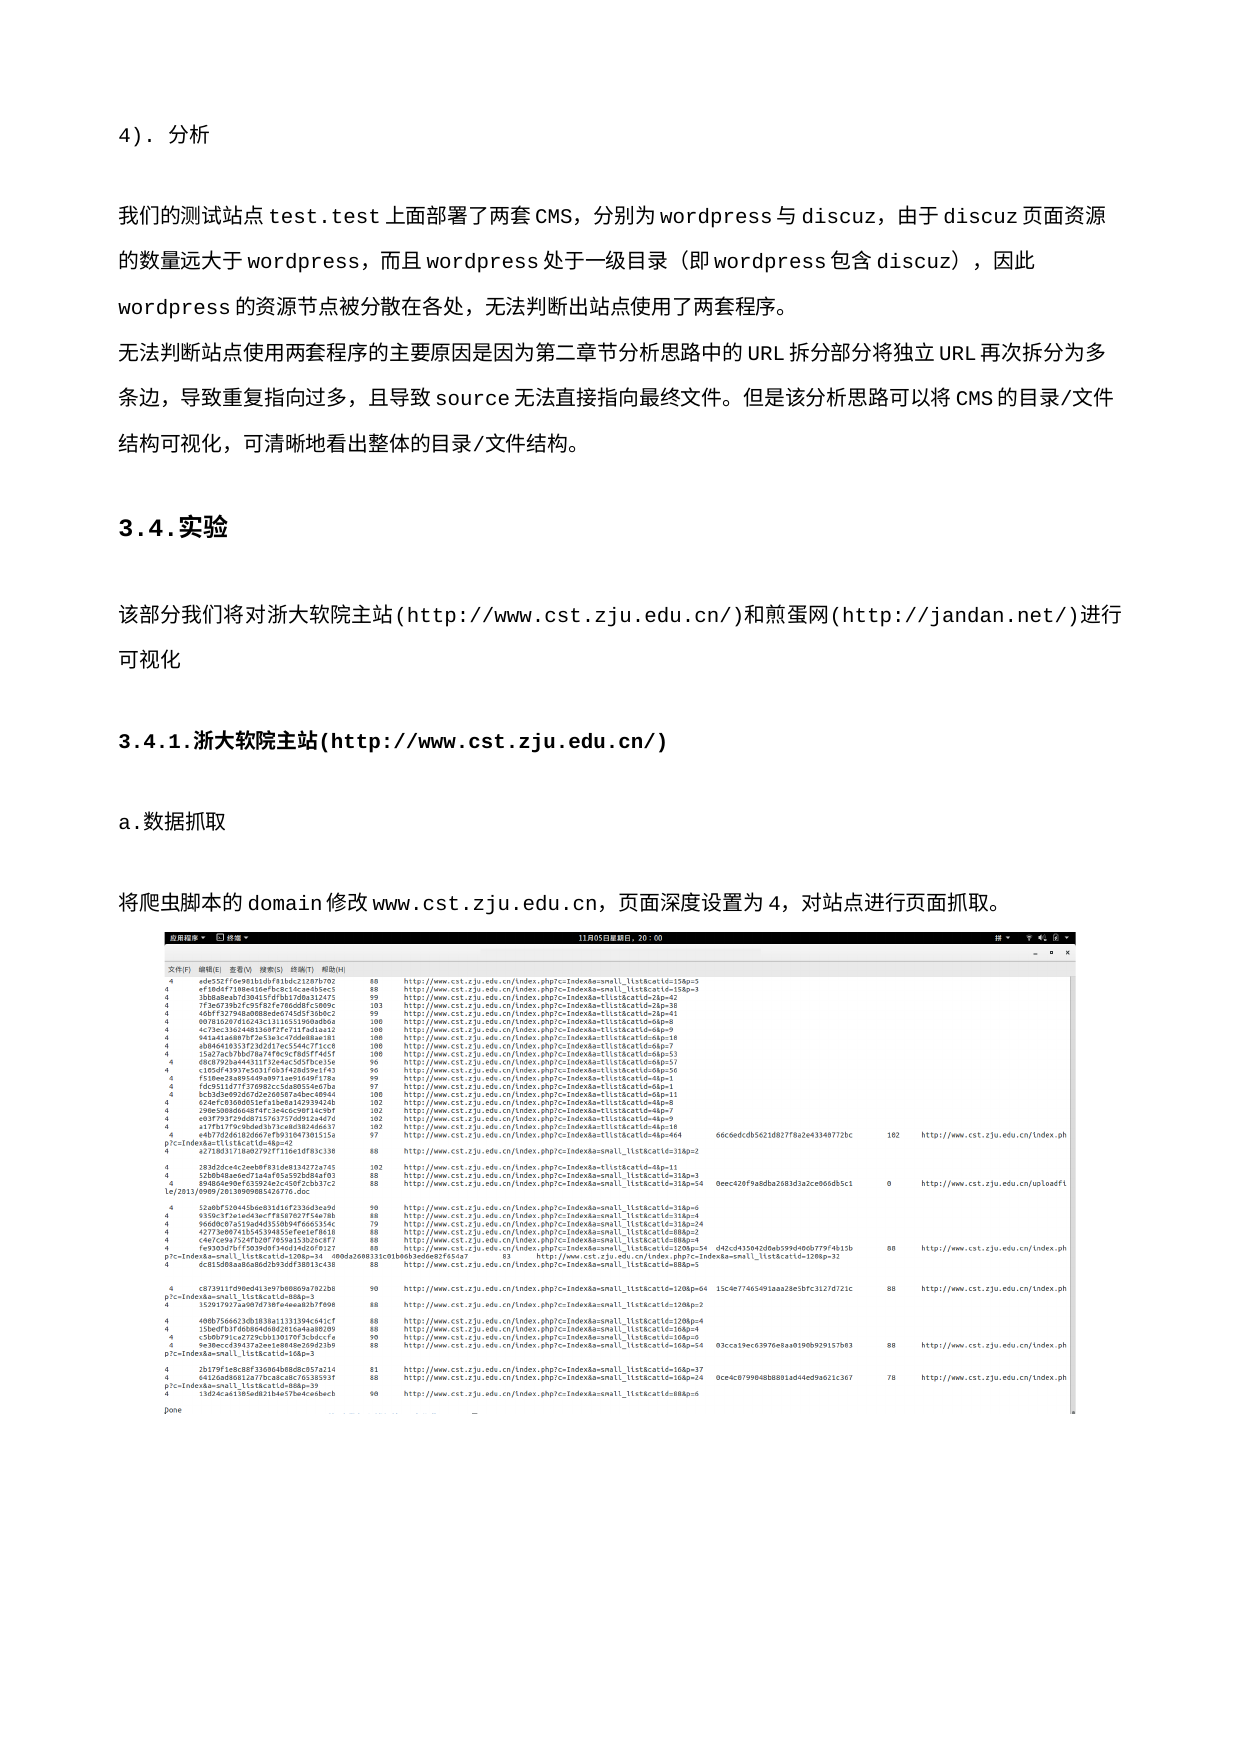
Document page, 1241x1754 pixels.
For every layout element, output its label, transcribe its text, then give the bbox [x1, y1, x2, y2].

text 该部分我们将对浙大软院主站(http://www.cst.zju.edu.cn/)和煎蛋网(http://jandan.net/)进行可视化 [118, 598, 1122, 674]
text 3.4.实验 [118, 508, 1122, 544]
text 将爬虫脚本的domain修改www.cst.zju.edu.cn，页面深度设置为4，对站点进行页面抓取。 [118, 886, 1122, 917]
text 3.4.1.浙大软院主站(http://www.cst.zju.edu.cn/) [118, 724, 1122, 755]
text a.数据抓取 [118, 805, 1122, 836]
text 无法判断站点使用两套程序的主要原因是因为第二章节分析思路中的URL拆分部分将独立URL再次拆分为多条边，导致重复指向过多，且导致source无法直接指向最终文件。但是该分析思路可以将CMS的目录/文件结构可视化，可清晰地看出整体的目录/文件结构。 [118, 336, 1122, 457]
picture [164, 932, 1076, 1418]
text 我们的测试站点test.test上面部署了两套CMS，分别为wordpress与discuz，由于discuz页面资源的数量远大于wordpress，而且wordpress处于一级目录（即wordpress包含discuz），因此wordpress的资源节点被分散在各处，无法判断出站点使用了两套程序。 [118, 199, 1122, 321]
text 4). 分析 [118, 118, 1122, 148]
